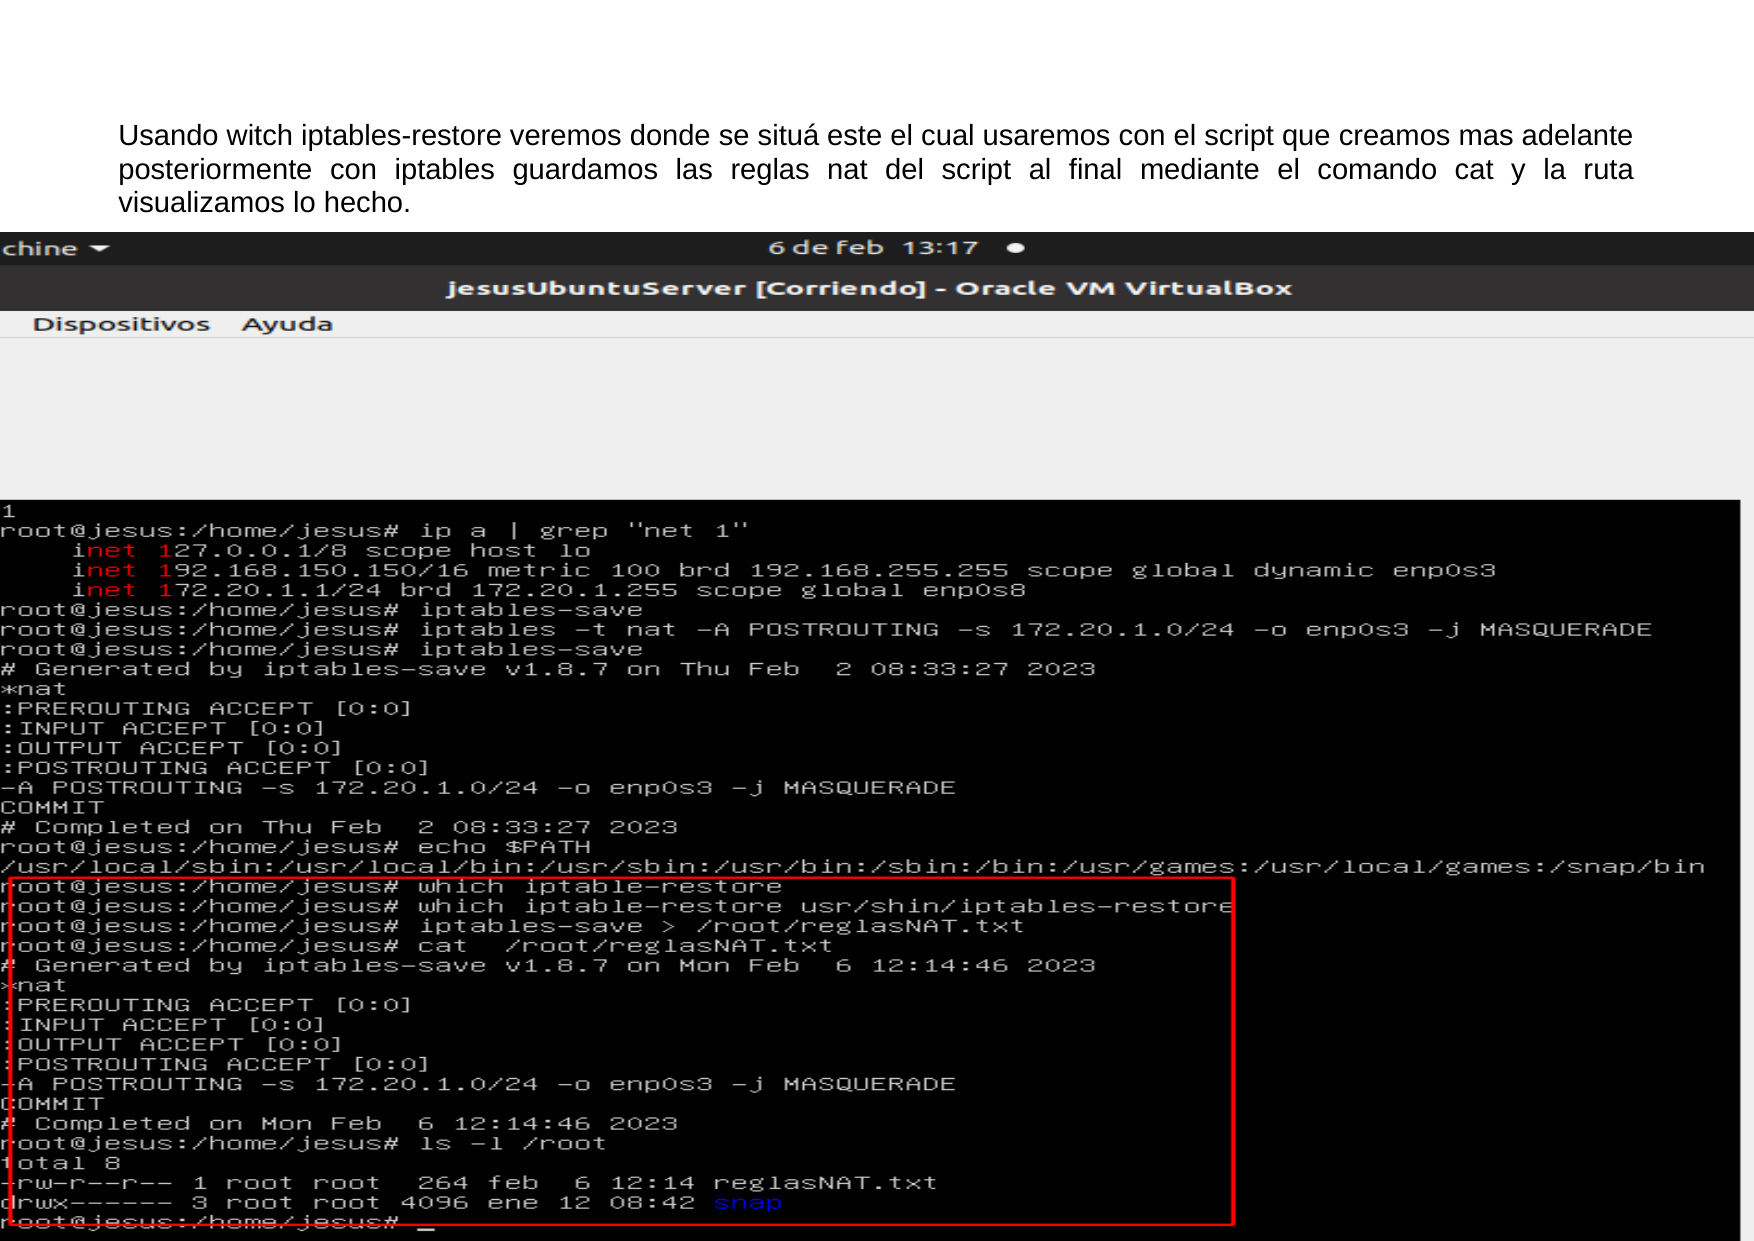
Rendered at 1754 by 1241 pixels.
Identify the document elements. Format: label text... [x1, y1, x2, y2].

picture [0, 232, 1754, 1241]
text Usando witch iptables-restore veremos donde se situá este el cual usaremos con el script que creamos mas adelante posteriormente con iptables guardamos las reglas nat del script al final mediante el comando cat y la ruta visualizamos lo hecho. [118, 118, 1636, 219]
